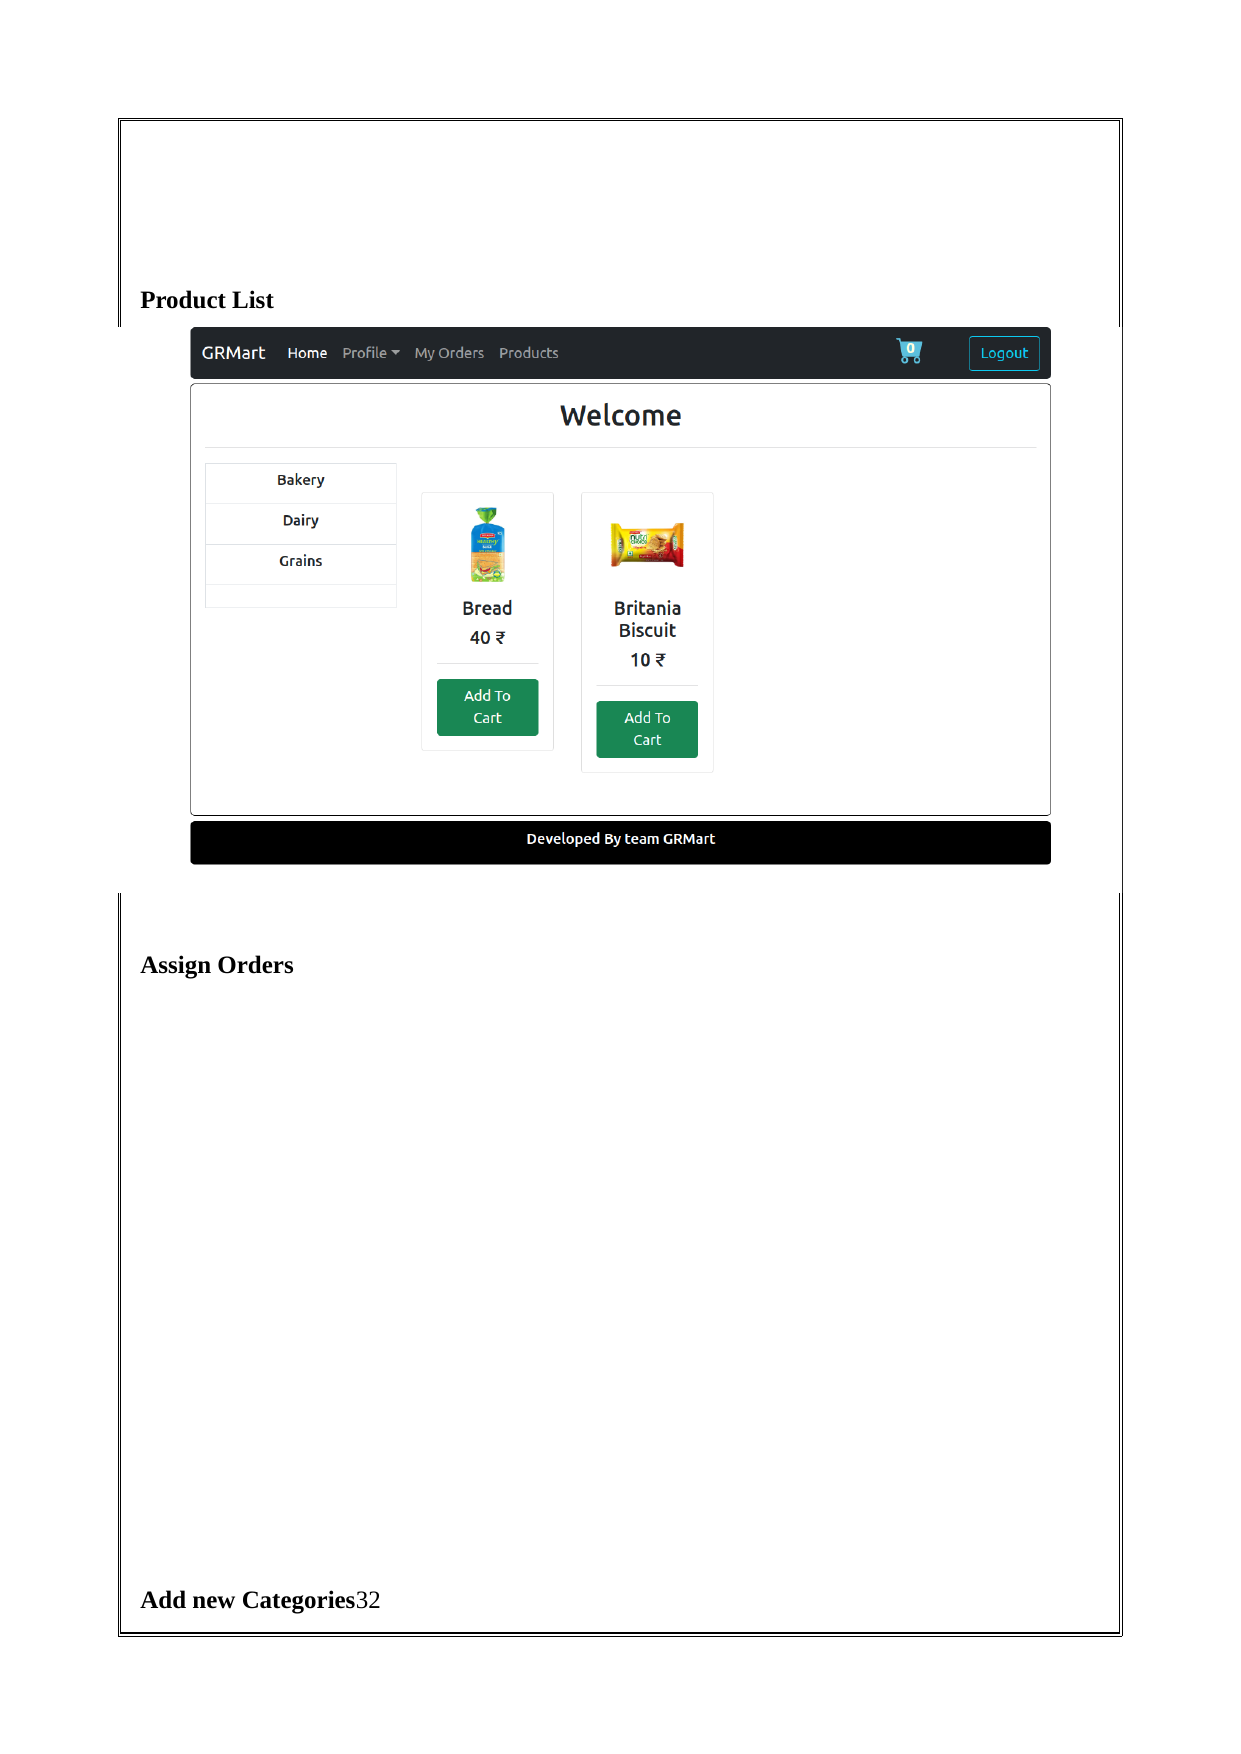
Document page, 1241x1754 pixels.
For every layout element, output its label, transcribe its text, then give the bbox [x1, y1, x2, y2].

text Assign Orders [140, 950, 1100, 978]
picture [118, 327, 1123, 893]
text Product List [140, 285, 1100, 313]
